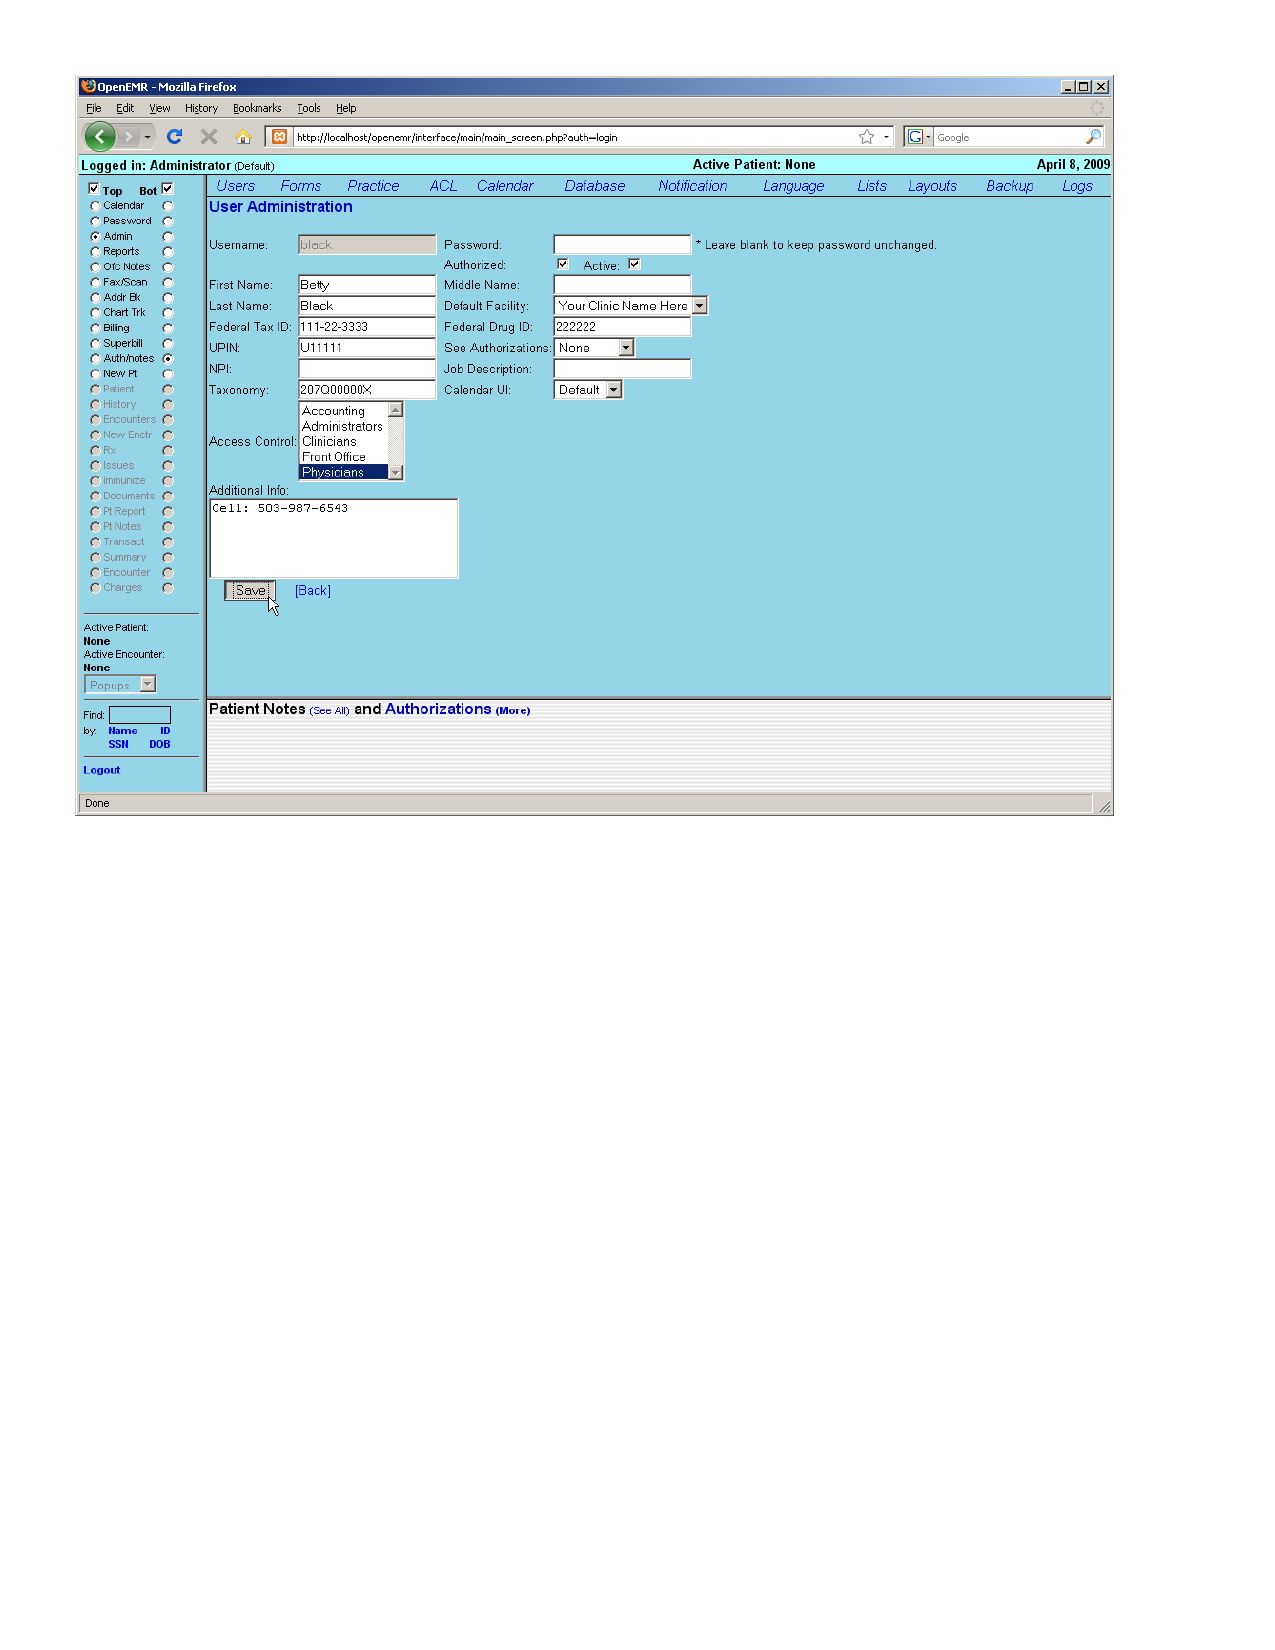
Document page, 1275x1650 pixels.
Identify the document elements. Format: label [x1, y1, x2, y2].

picture [75, 75, 1114, 816]
